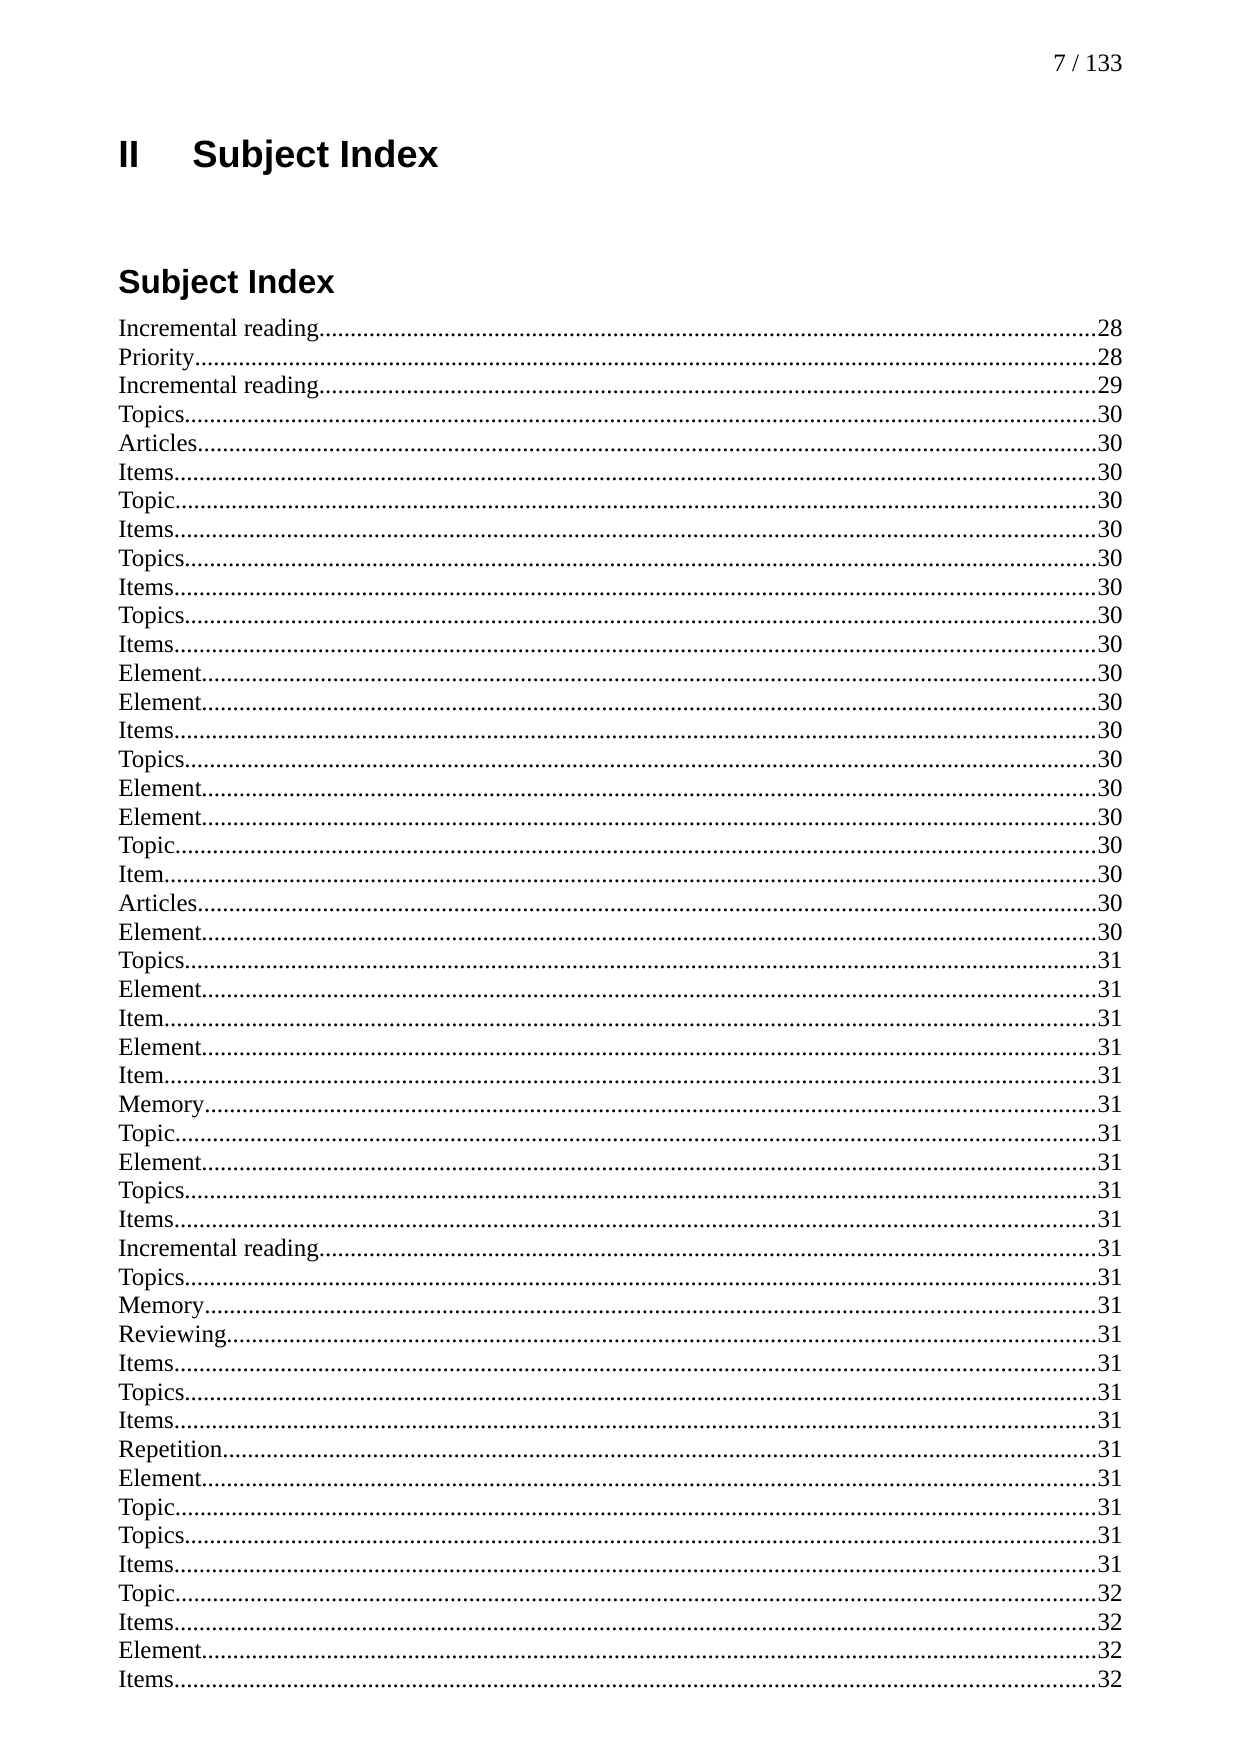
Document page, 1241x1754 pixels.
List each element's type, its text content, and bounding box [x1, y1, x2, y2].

text Repetition 31 [118, 1434, 1122, 1463]
text Items 30 [118, 457, 1122, 485]
text Topic 30 [118, 830, 1122, 859]
text Topic 31 [118, 1492, 1122, 1520]
text Element 32 [118, 1635, 1122, 1664]
text Priority 28 [118, 342, 1122, 370]
text Items 31 [118, 1405, 1122, 1434]
text Element 31 [118, 1147, 1122, 1175]
text Items 32 [118, 1607, 1122, 1635]
text Items 31 [118, 1549, 1122, 1578]
text Element 30 [118, 802, 1122, 830]
text Items 31 [118, 1204, 1122, 1233]
text Incremental reading 29 [118, 370, 1122, 399]
text Item 31 [118, 1003, 1122, 1032]
text Incremental reading 31 [118, 1233, 1122, 1262]
text Topics 31 [118, 1175, 1122, 1204]
text Articles 30 [118, 888, 1122, 917]
text Topic 31 [118, 1118, 1122, 1147]
text Topics 30 [118, 600, 1122, 629]
text Topics 30 [118, 543, 1122, 572]
text Item 31 [118, 1060, 1122, 1089]
text Memory 31 [118, 1290, 1122, 1319]
text Items 31 [118, 1348, 1122, 1377]
text Items 30 [118, 514, 1122, 543]
text Reviewing 31 [118, 1319, 1122, 1348]
text Topic 32 [118, 1578, 1122, 1607]
text Element 31 [118, 1463, 1122, 1492]
text Articles 30 [118, 428, 1122, 457]
text Items 30 [118, 572, 1122, 600]
text Element 30 [118, 773, 1122, 802]
text Element 30 [118, 917, 1122, 945]
text Element 30 [118, 658, 1122, 687]
text Incremental reading 28 [118, 313, 1122, 342]
text Topics 30 [118, 744, 1122, 773]
text Memory 31 [118, 1089, 1122, 1118]
text Topics 31 [118, 1377, 1122, 1405]
text Topics 31 [118, 1262, 1122, 1290]
text Item 30 [118, 859, 1122, 888]
text Element 31 [118, 1032, 1122, 1060]
subtitle Subject Index [118, 262, 1122, 300]
subtitle Subject Index [118, 132, 1122, 175]
text Topics 31 [118, 945, 1122, 974]
text Topics 30 [118, 399, 1122, 428]
text Items 30 [118, 715, 1122, 744]
text Topic 30 [118, 485, 1122, 514]
text Items 32 [118, 1664, 1122, 1693]
text Items 30 [118, 629, 1122, 658]
text Topics 31 [118, 1520, 1122, 1549]
text Element 31 [118, 974, 1122, 1003]
text Element 30 [118, 687, 1122, 715]
